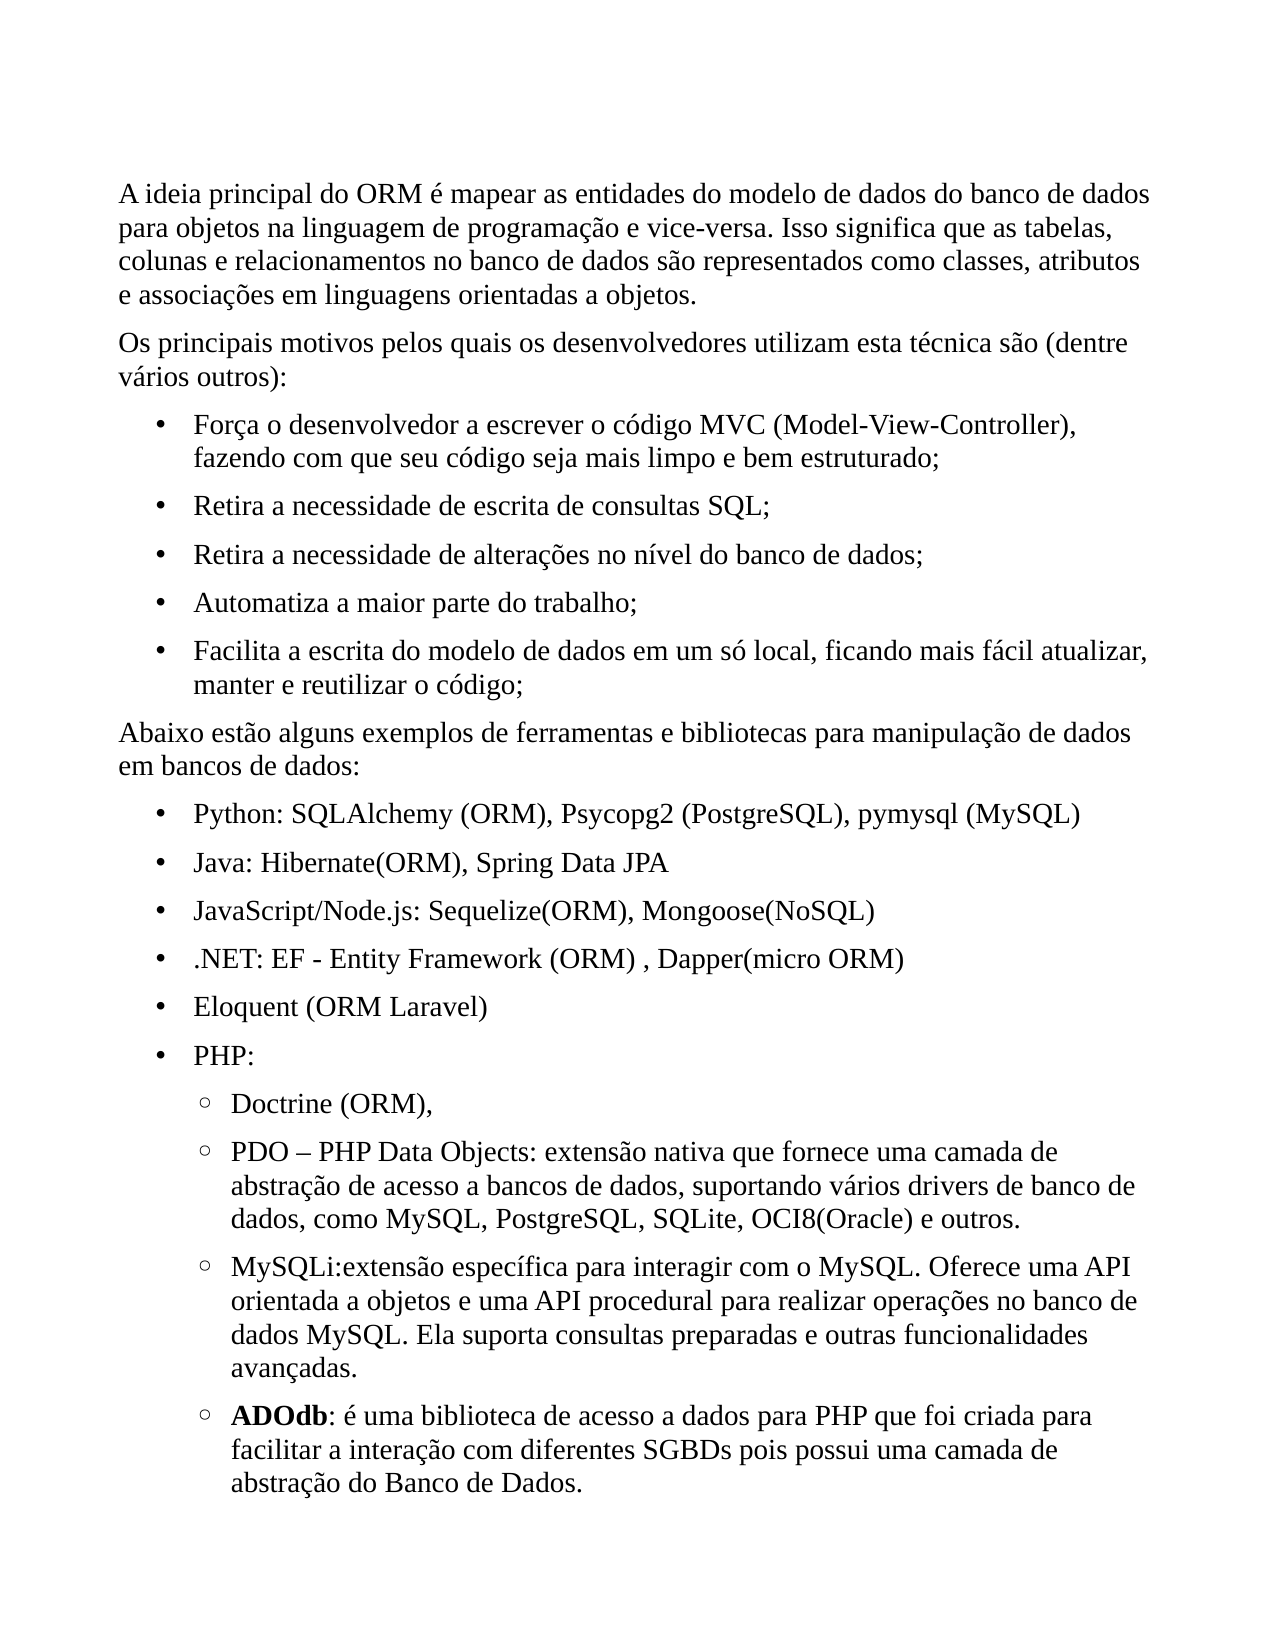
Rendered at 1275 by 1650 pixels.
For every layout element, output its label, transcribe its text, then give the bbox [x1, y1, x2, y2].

list ADOdb: é uma biblioteca de acesso a dados para PHP que foi criada para facilitar a interação com diferentes SGBDs pois possui uma camada de abstração do Banco de Dados. [193, 1398, 1157, 1499]
list PHP: [156, 1038, 1157, 1071]
list Retira a necessidade de alterações no nível do banco de dados; [156, 537, 1157, 570]
list Automatiza a maior parte do trabalho; [156, 585, 1157, 619]
text A ideia principal do ORM é mapear as entidades do modelo de dados do banco de dados para objetos na linguagem de programação e vice-versa. Isso significa que as tabelas, colunas e relacionamentos no banco de dados são representados como classes, atributos e associações em linguagens orientadas a objetos. [118, 176, 1157, 311]
list Força o desenvolvedor a escrever o código MVC (Model-View-Controller), fazendo com que seu código seja mais limpo e bem estruturado; [156, 407, 1157, 474]
list MySQLi:extensão específica para interagir com o MySQL. Oferece uma API orientada a objetos e uma API procedural para realizar operações no banco de dados MySQL. Ela suporta consultas preparadas e outras funcionalidades avançadas. [193, 1249, 1157, 1384]
list JavaScript/Node.js: Sequelize(ORM), Mongoose(NoSQL) [156, 893, 1157, 927]
list PDO – PHP Data Objects: extensão nativa que fornece uma camada de abstração de acesso a bancos de dados, suportando vários drivers de banco de dados, como MySQL, PostgreSQL, SQLite, OCI8(Oracle) e outros. [193, 1134, 1157, 1235]
list Facilita a escrita do modelo de dados em um só local, ficando mais fácil atualizar, manter e reutilizar o código; [156, 633, 1157, 700]
text Os principais motivos pelos quais os desenvolvedores utilizam esta técnica são (dentre vários outros): [118, 325, 1157, 392]
text Abaixo estão alguns exemplos de ferramentas e bibliotecas para manipulação de dados em bancos de dados: [118, 715, 1157, 782]
list Python: SQLAlchemy (ORM), Psycopg2 (PostgreSQL), pymysql (MySQL) [156, 797, 1157, 830]
list Java: Hibernate(ORM), Spring Data JPA [156, 845, 1157, 878]
list .NET: EF - Entity Framework (ORM) , Dapper(micro ORM) [156, 941, 1157, 975]
list Eloquent (ORM Laravel) [156, 989, 1157, 1023]
list Retira a necessidade de escrita de consultas SQL; [156, 488, 1157, 522]
list Doctrine (ORM), [193, 1086, 1157, 1120]
